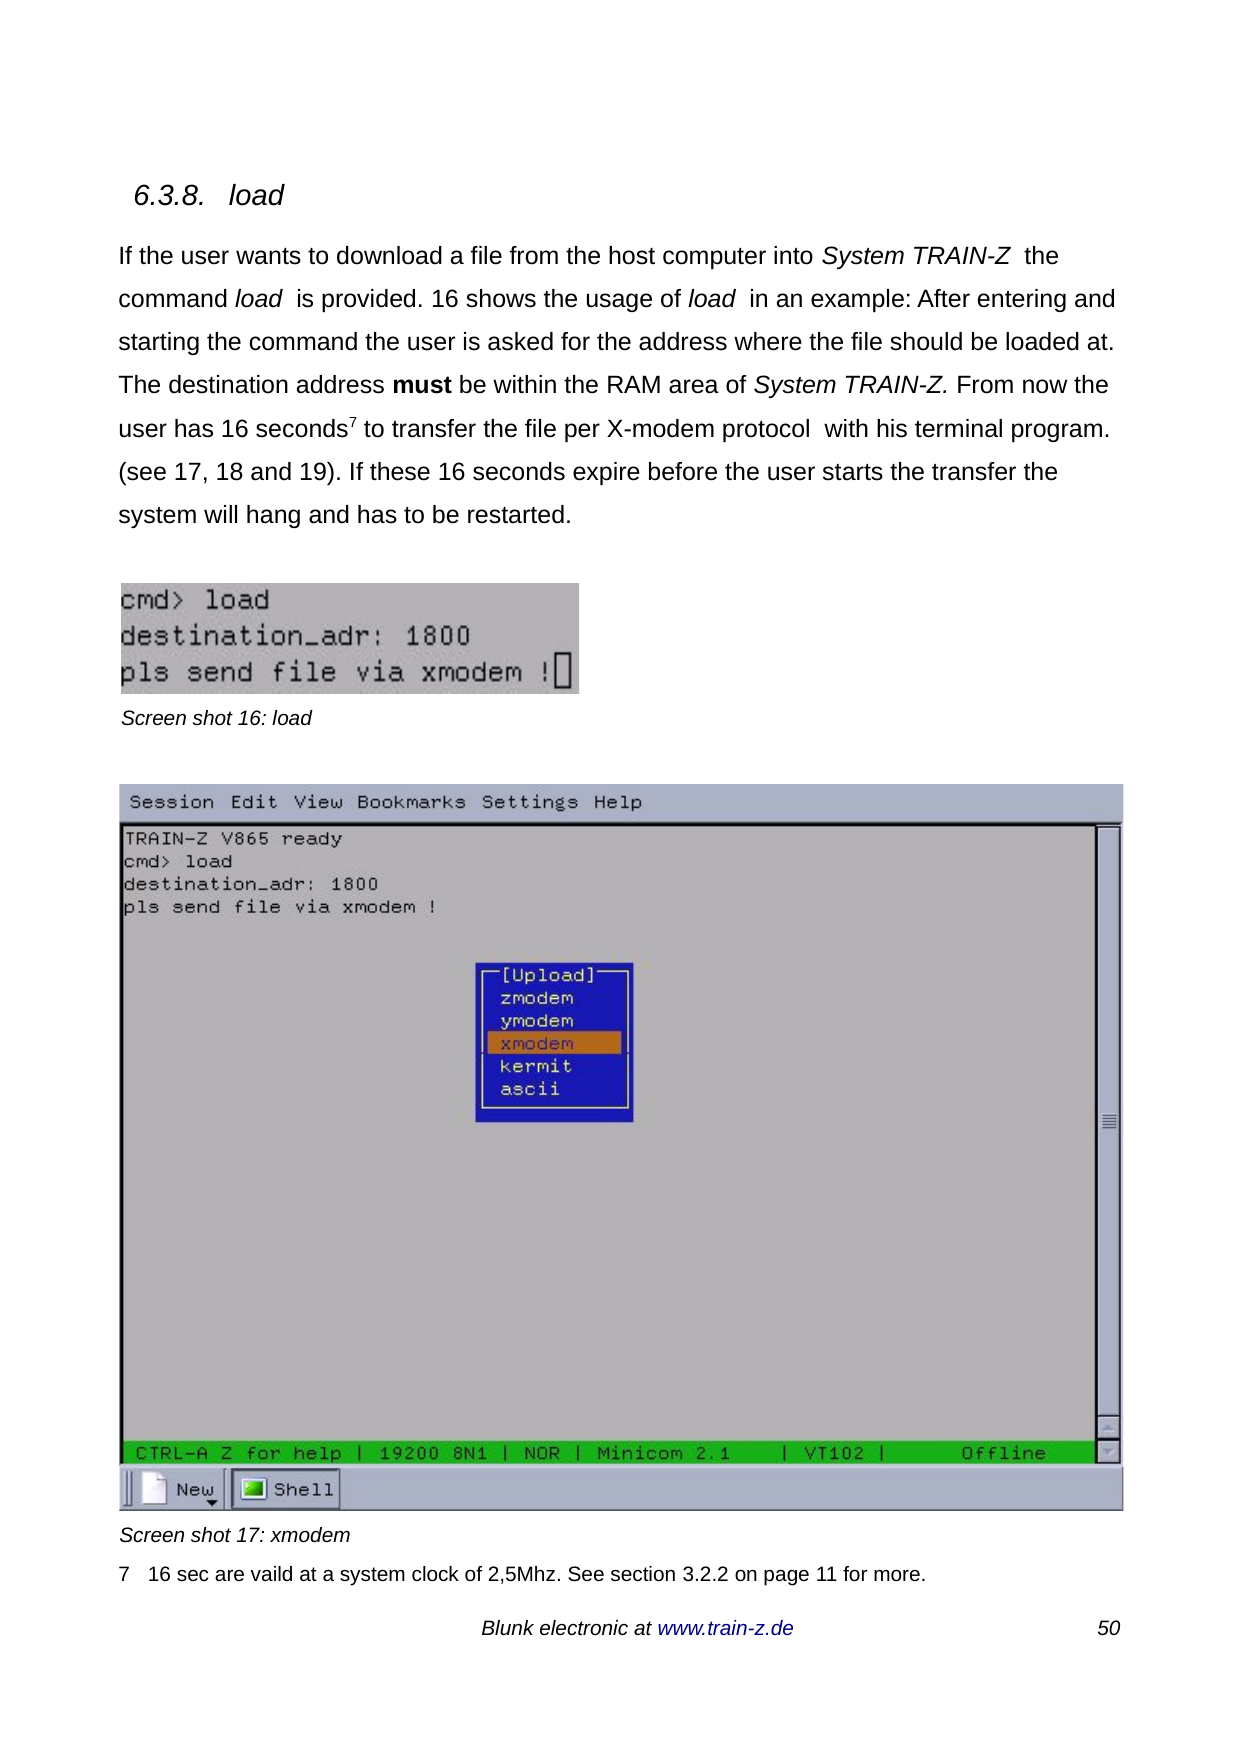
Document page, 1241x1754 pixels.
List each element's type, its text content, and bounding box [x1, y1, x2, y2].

subtitle load [133, 178, 1122, 212]
text If the user wants to download a file from the host computer into System TRAIN-Z the command load is provided. 16 shows the usage of load in an example: After entering and starting the command the user is asked for the address where the file should be loaded at. The destination address must be within the RAM area of System TRAIN-Z. From now the user has 16 seconds to transfer the file per X-modem protocol with his terminal program. (see 17, 18 and 19). If these 16 seconds expire before the user starts the transfer the system will hang and has to be restarted. [118, 241, 1122, 528]
picture [119, 784, 1124, 1511]
text Screen shot 16: load [121, 694, 487, 730]
text 16 sec are vaild at a system clock of 2,5Mhz. See section 3.2.2 on page 11 for more. [118, 1562, 1122, 1586]
text Screen shot 17: xmodem [119, 1511, 1123, 1547]
picture [121, 583, 580, 694]
